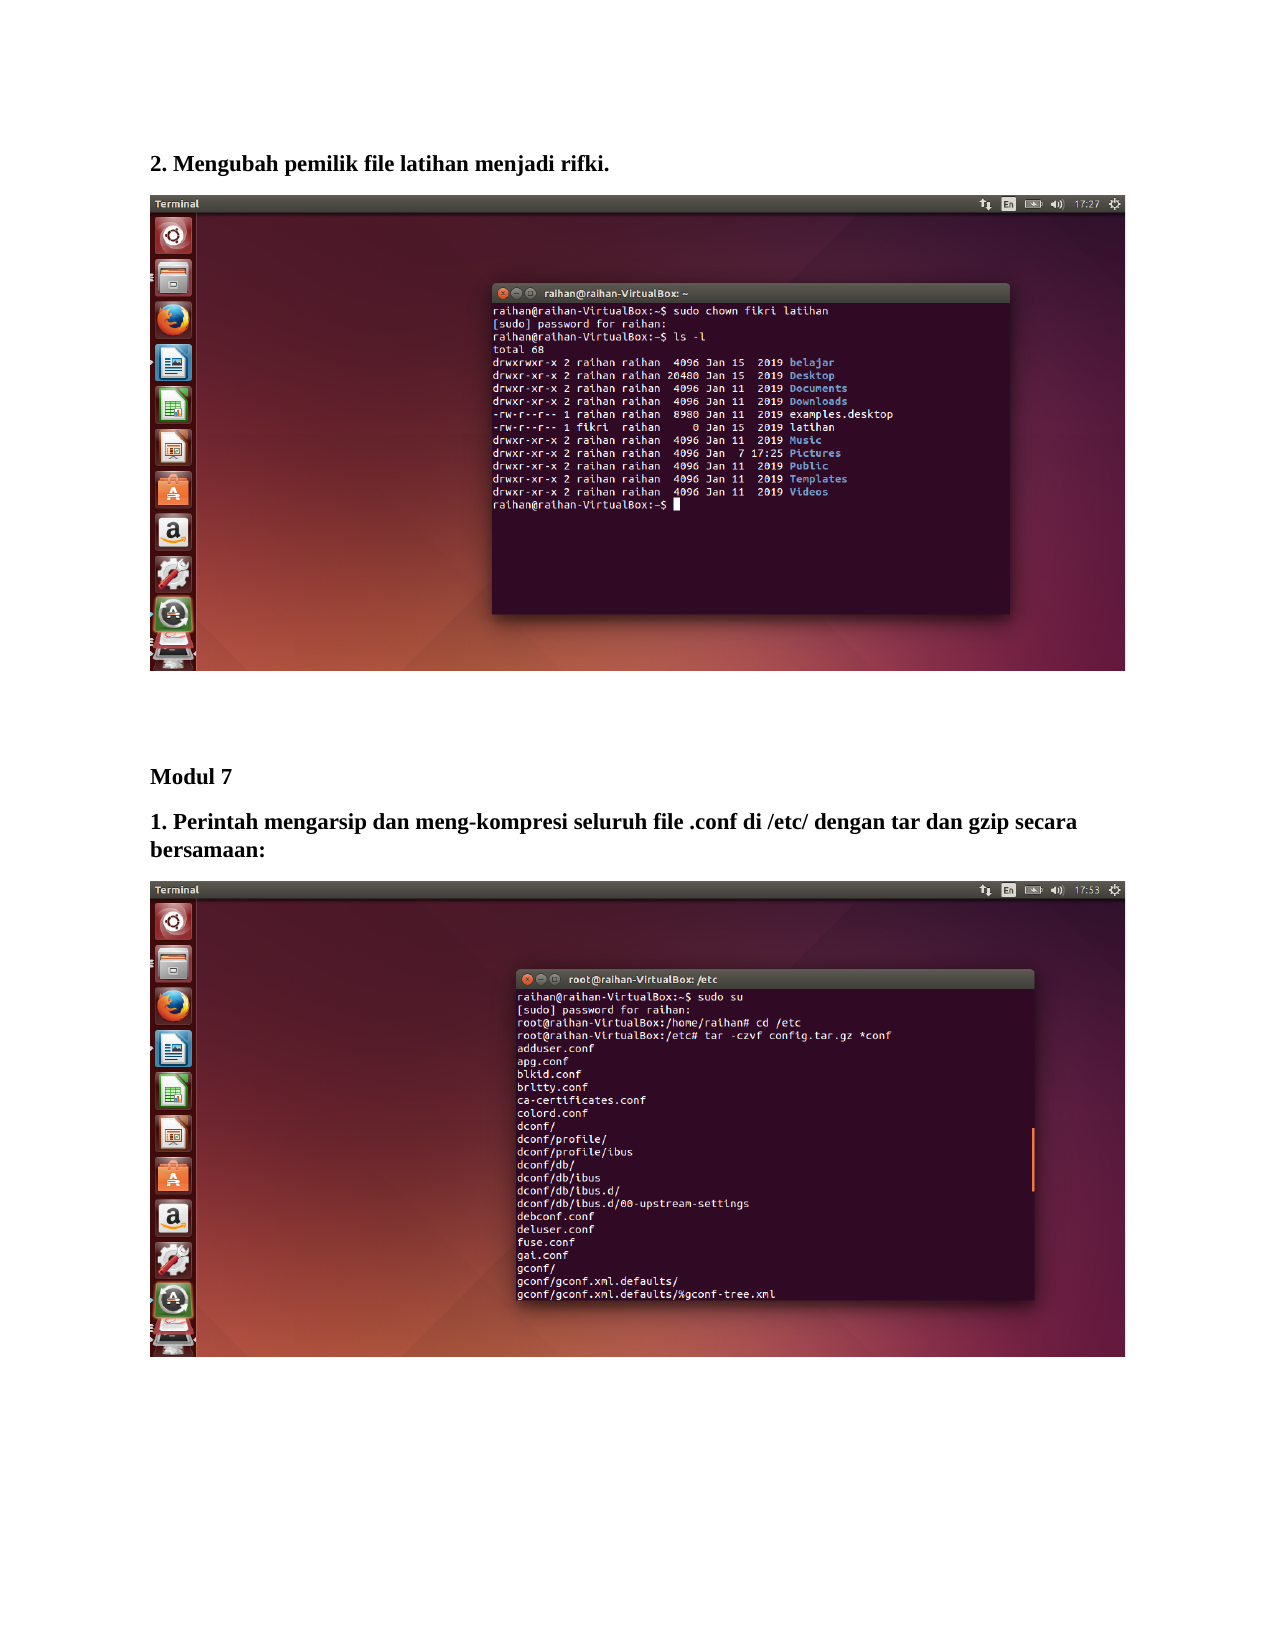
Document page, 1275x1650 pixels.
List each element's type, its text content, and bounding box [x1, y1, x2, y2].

text 2. Mengubah pemilik file latihan menjadi rifki. [150, 150, 1125, 176]
picture [150, 195, 1125, 671]
text 1. Perintah mengarsip dan meng-kompresi seluruh file .conf di /etc/ dengan tar dan gzip secara bersamaan: [150, 808, 1125, 863]
text Modul 7 [150, 763, 1125, 789]
picture [150, 881, 1125, 1357]
